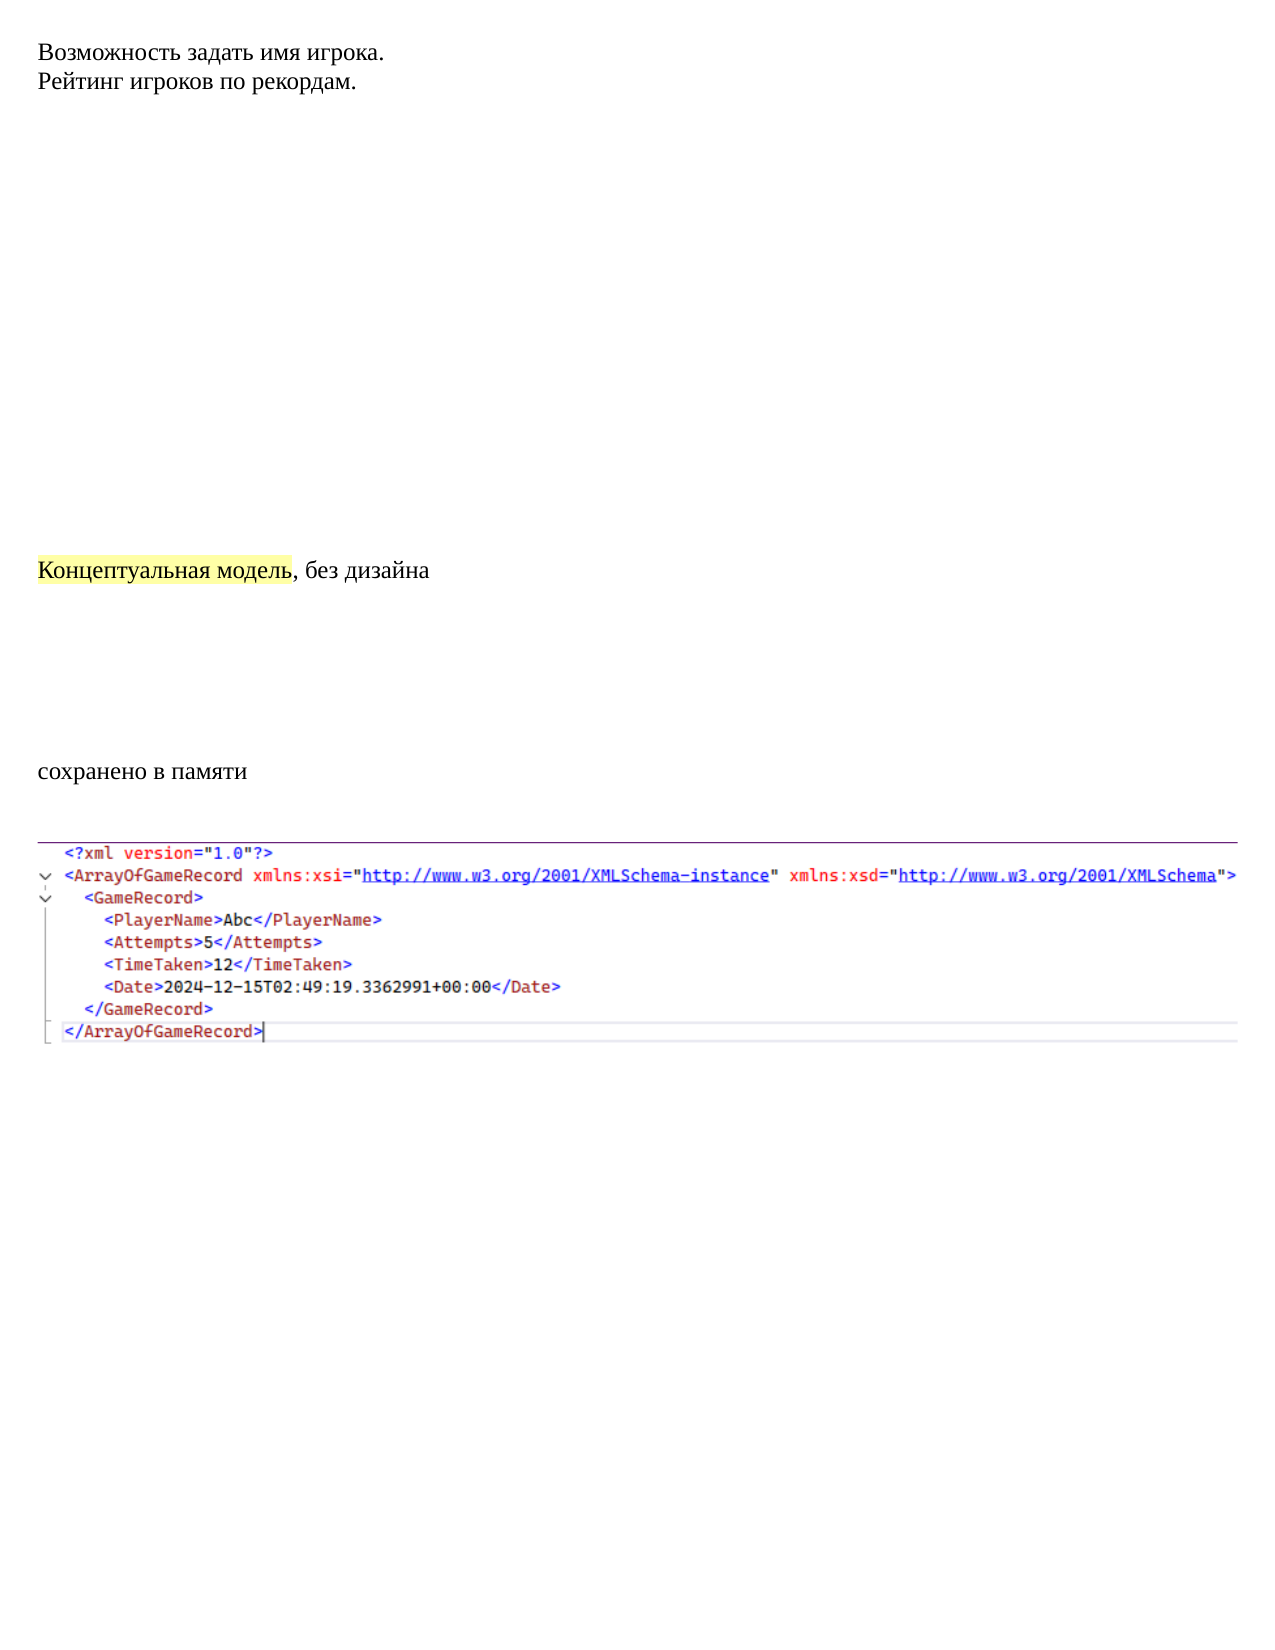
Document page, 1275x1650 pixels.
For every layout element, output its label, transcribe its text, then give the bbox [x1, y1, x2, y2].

picture [37, 842, 1238, 1057]
text Концептуальная модель, без дизайна [37, 555, 1237, 584]
text сохранено в памяти [37, 756, 1237, 785]
text Возможность задать имя игрока. Рейтинг игроков по рекордам. [37, 37, 1237, 95]
